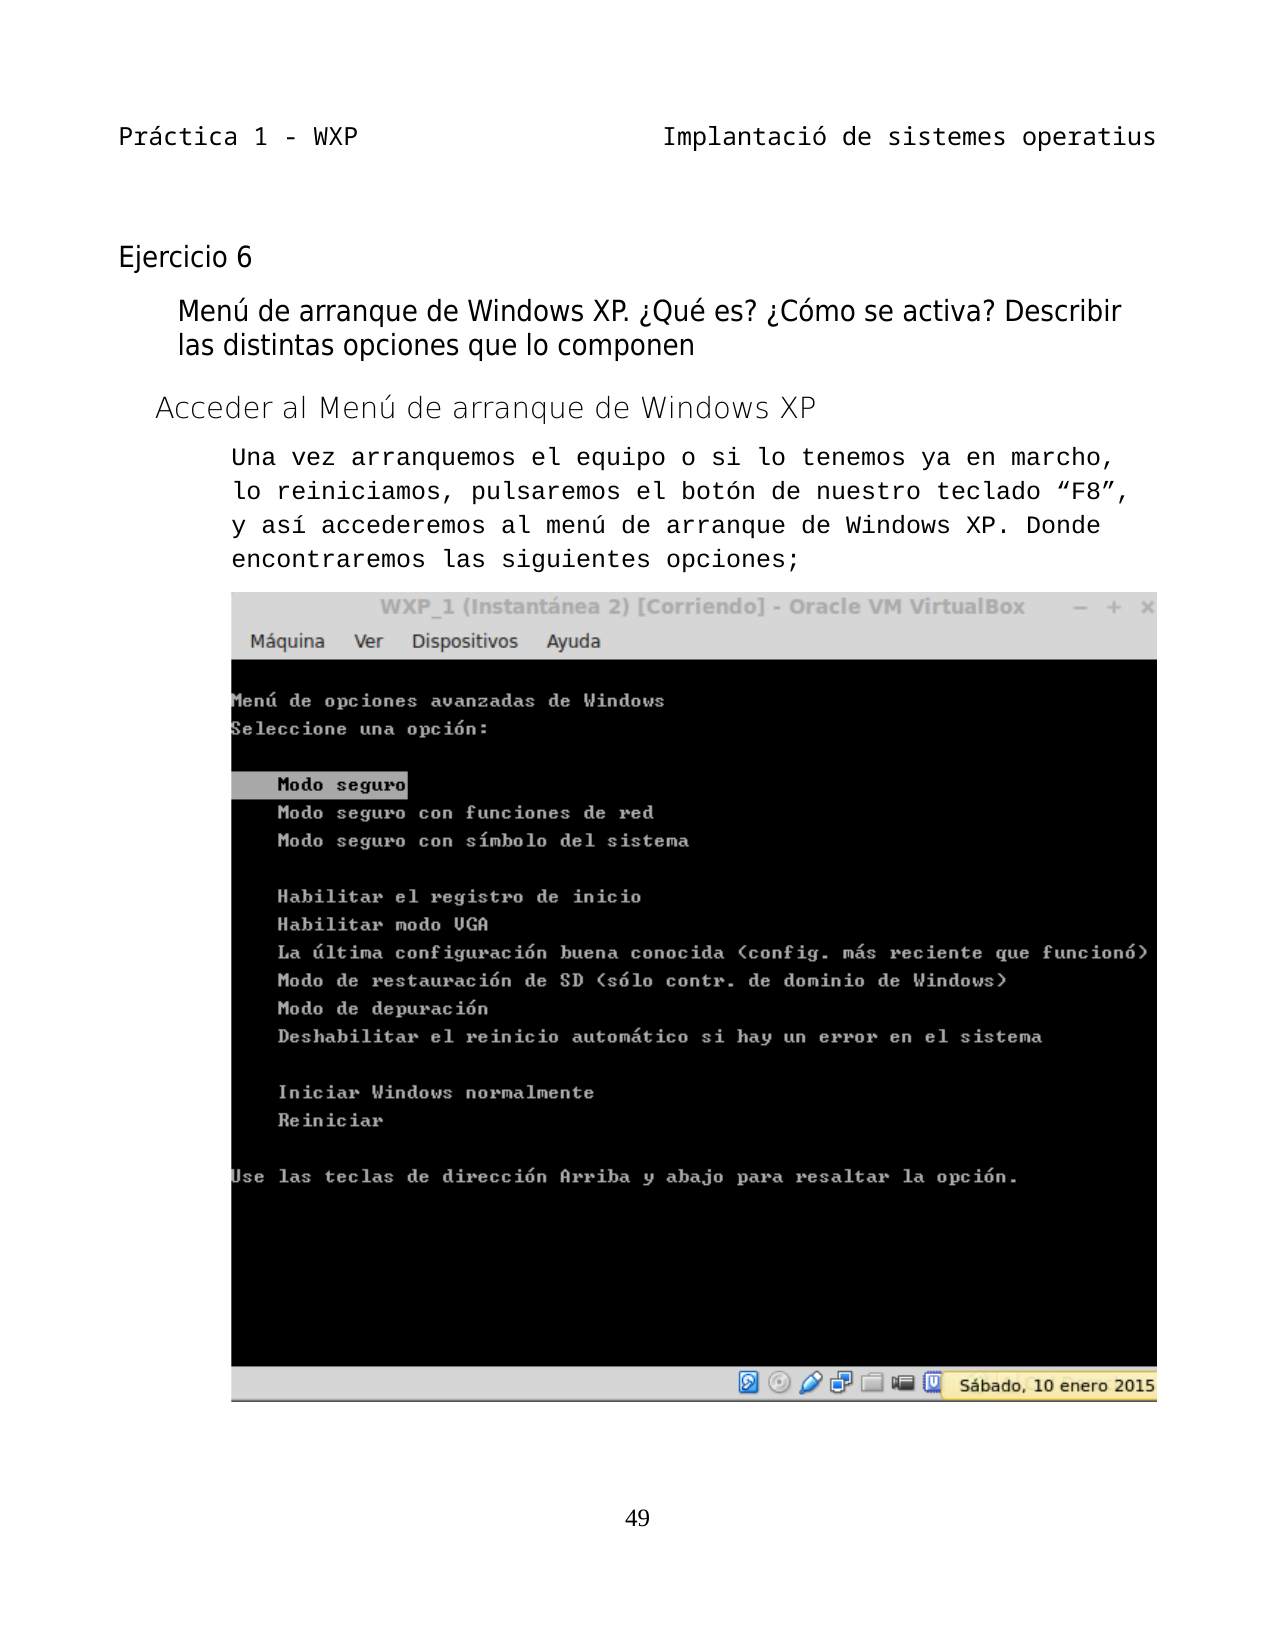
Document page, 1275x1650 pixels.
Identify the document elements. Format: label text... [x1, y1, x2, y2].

text Una vez arranquemos el equipo o si lo tenemos ya en marcho, lo reiniciamos, pulsaremos el botón de nuestro teclado “F8”, y así accederemos al menú de arranque de Windows XP. Donde encontraremos las siguientes opciones; [231, 444, 1157, 575]
picture [231, 592, 1157, 1402]
text Acceder al Menú de arranque de Windows XP [154, 391, 1157, 425]
text Ejercicio 6 [118, 241, 1157, 275]
text Menú de arranque de Windows XP. ¿Qué es? ¿Cómo se activa? Describir las distintas opciones que lo componen [177, 294, 1157, 362]
